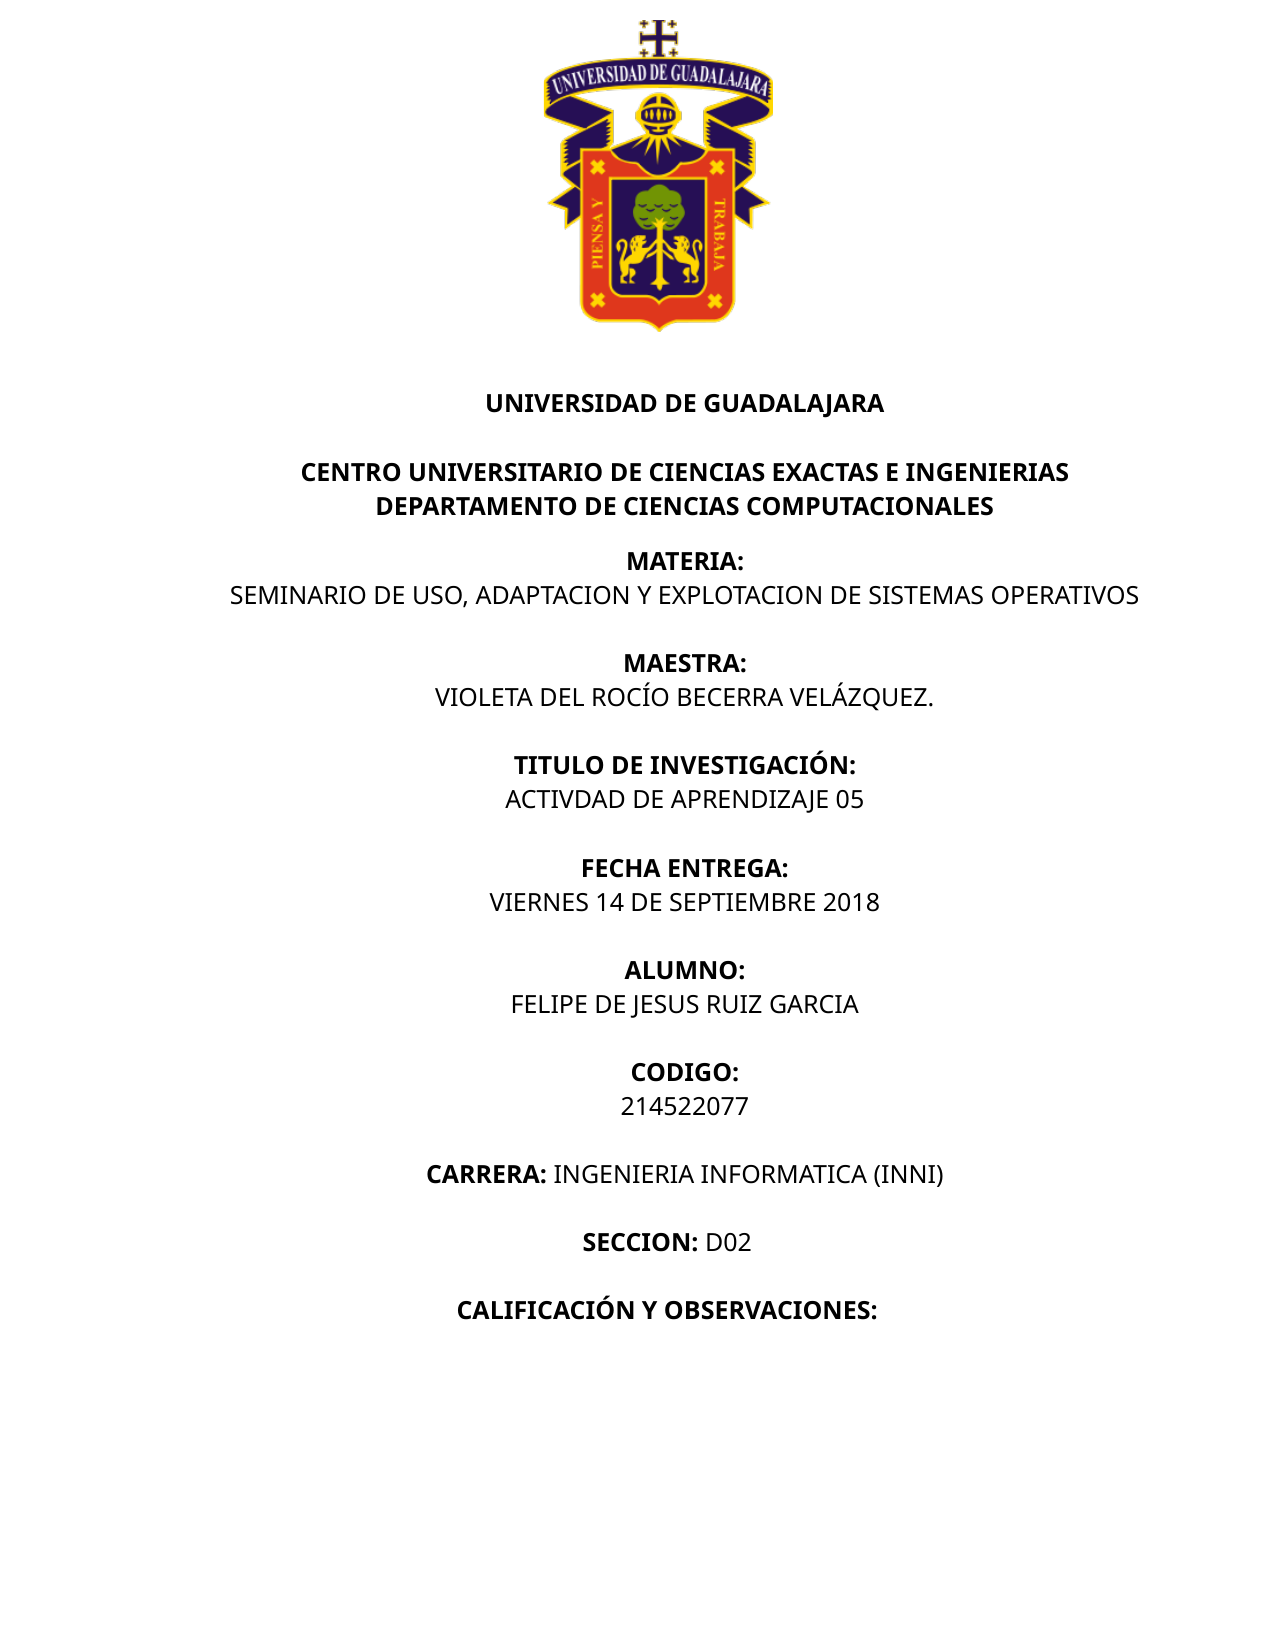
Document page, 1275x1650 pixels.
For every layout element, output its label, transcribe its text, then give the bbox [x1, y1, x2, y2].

text FELIPE DE JESUS RUIZ GARCIA [177, 986, 1157, 1021]
text SECCION: D02 [177, 1191, 1157, 1259]
picture [543, 20, 773, 332]
text FECHA ENTREGA: [177, 850, 1157, 884]
text CALIFICACIÓN Y OBSERVACIONES: [177, 1259, 1157, 1327]
text CODIGO: [177, 1054, 1157, 1089]
text MAESTRA: [177, 646, 1157, 680]
text TITULO DE INVESTIGACIÓN: [177, 748, 1157, 782]
text ACTIVDAD DE APRENDIZAJE 05 [177, 782, 1157, 816]
text 214522077 [177, 1089, 1157, 1123]
text CENTRO UNIVERSITARIO DE CIENCIAS EXACTAS E INGENIERIAS [177, 454, 1157, 488]
text VIOLETA DEL ROCÍO BECERRA VELÁZQUEZ. [177, 680, 1157, 714]
text UNIVERSIDAD DE GUADALAJARA [177, 386, 1157, 420]
text VIERNES 14 DE SEPTIEMBRE 2018 [177, 884, 1157, 918]
text DEPARTAMENTO DE CIENCIAS COMPUTACIONALES [177, 488, 1157, 522]
text CARRERA: INGENIERIA INFORMATICA (INNI) [177, 1157, 1157, 1191]
text ALUMNO: [177, 952, 1157, 986]
text MATERIA: [177, 544, 1157, 578]
text SEMINARIO DE USO, ADAPTACION Y EXPLOTACION DE SISTEMAS OPERATIVOS [177, 578, 1157, 612]
